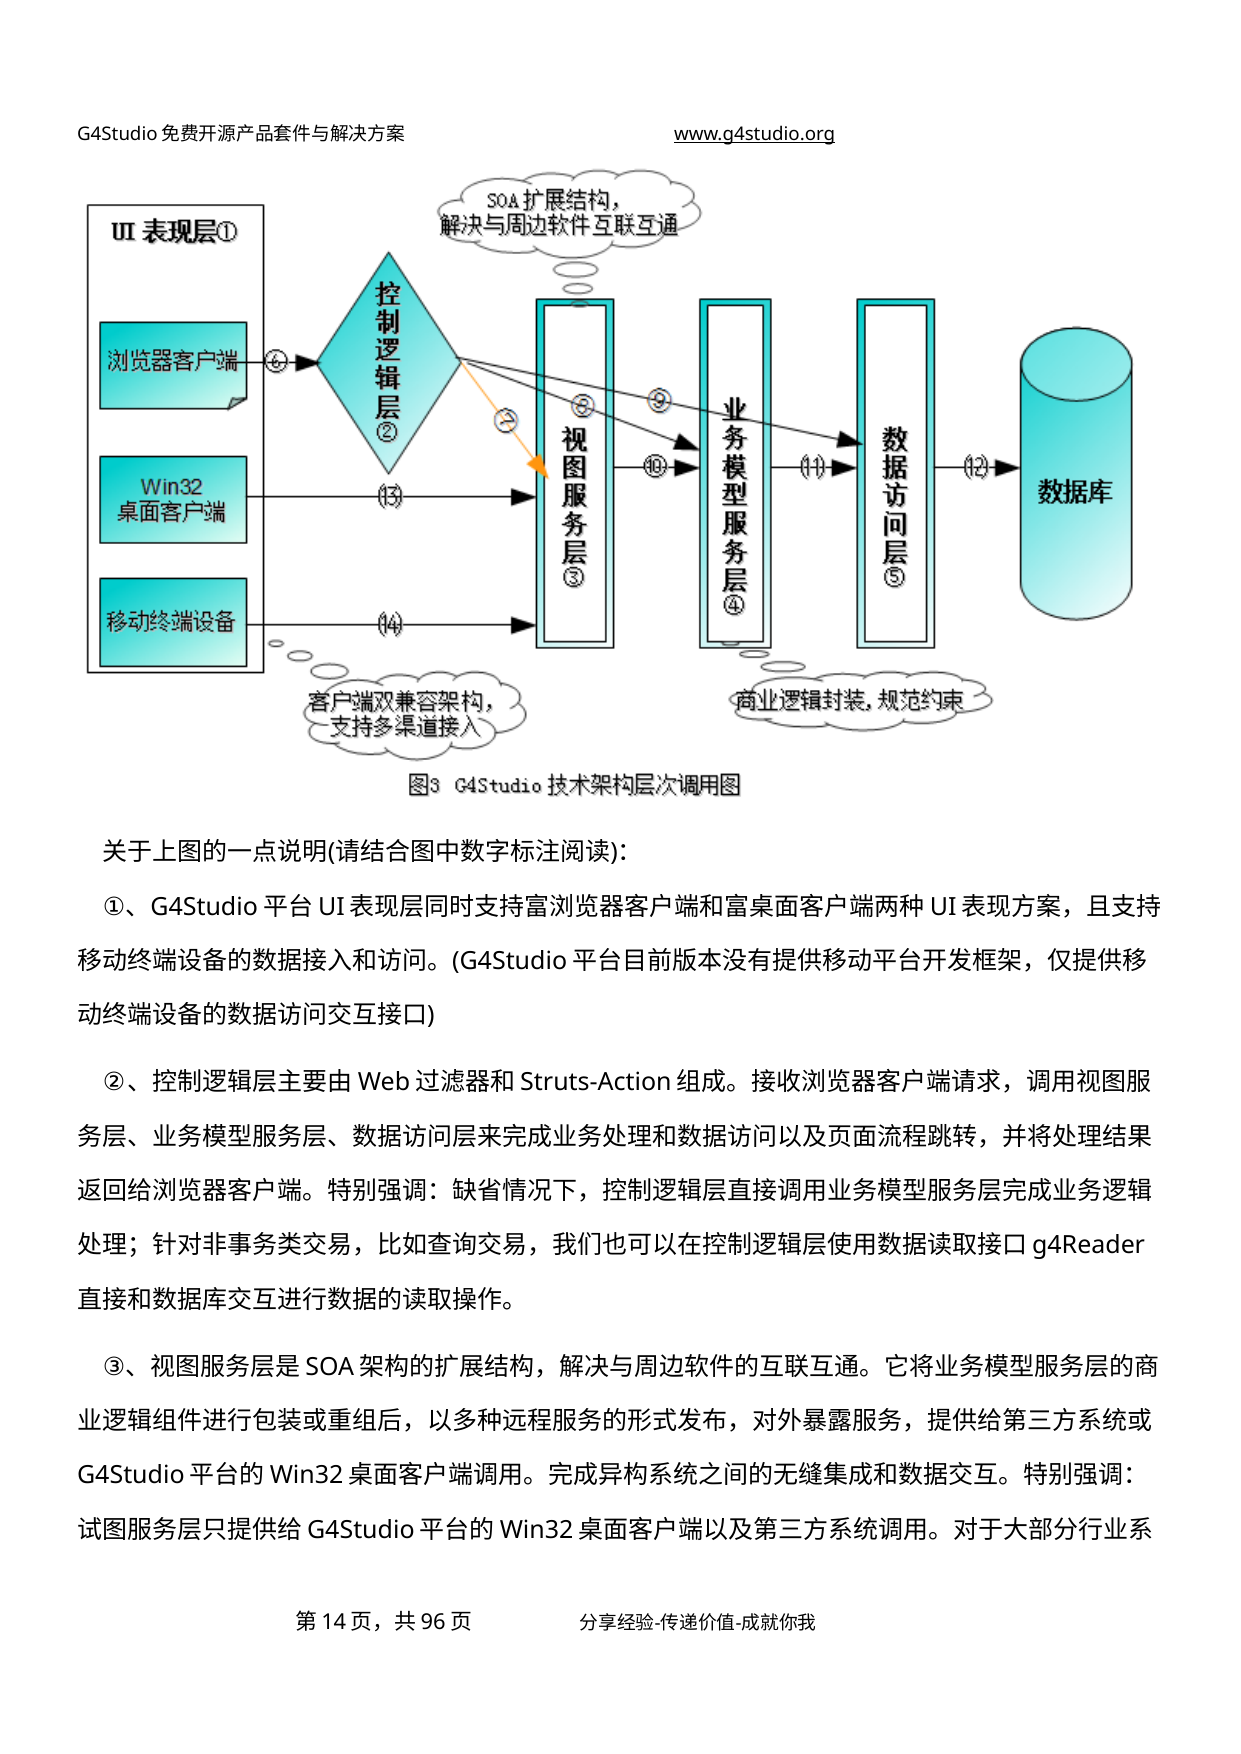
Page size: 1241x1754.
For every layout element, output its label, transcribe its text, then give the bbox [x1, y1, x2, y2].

text ③、视图服务层是SOA架构的扩展结构，解决与周边软件的互联互通。它将业务模型服务层的商业逻辑组件进行包装或重组后，以多种远程服务的形式发布，对外暴露服务，提供给第三方系统或G4Studio平台的Win32桌面客户端调用。完成异构系统之间的无缝集成和数据交互。特别强调：试图服务层只提供给G4Studio平台的Win32桌面客户端以及第三方系统调用。对于大部分行业系 [77, 1346, 1163, 1545]
text 关于上图的一点说明(请结合图中数字标注阅读)： ①、G4Studio平台UI表现层同时支持富浏览器客户端和富桌面客户端两种UI表现方案，且支持移动终端设备的数据接入和访问。(G4Studio平台目前版本没有提供移动平台开发框架，仅提供移动终端设备的数据访问交互接口) [77, 175, 1163, 1031]
picture [78, 166, 1142, 814]
text ②、控制逻辑层主要由Web过滤器和Struts-Action组成。接收浏览器客户端请求，调用视图服务层、业务模型服务层、数据访问层来完成业务处理和数据访问以及页面流程跳转，并将处理结果返回给浏览器客户端。特别强调：缺省情况下，控制逻辑层直接调用业务模型服务层完成业务逻辑处理；针对非事务类交易，比如查询交易，我们也可以在控制逻辑层使用数据读取接口g4Reader直接和数据库交互进行数据的读取操作。 [77, 1062, 1163, 1315]
